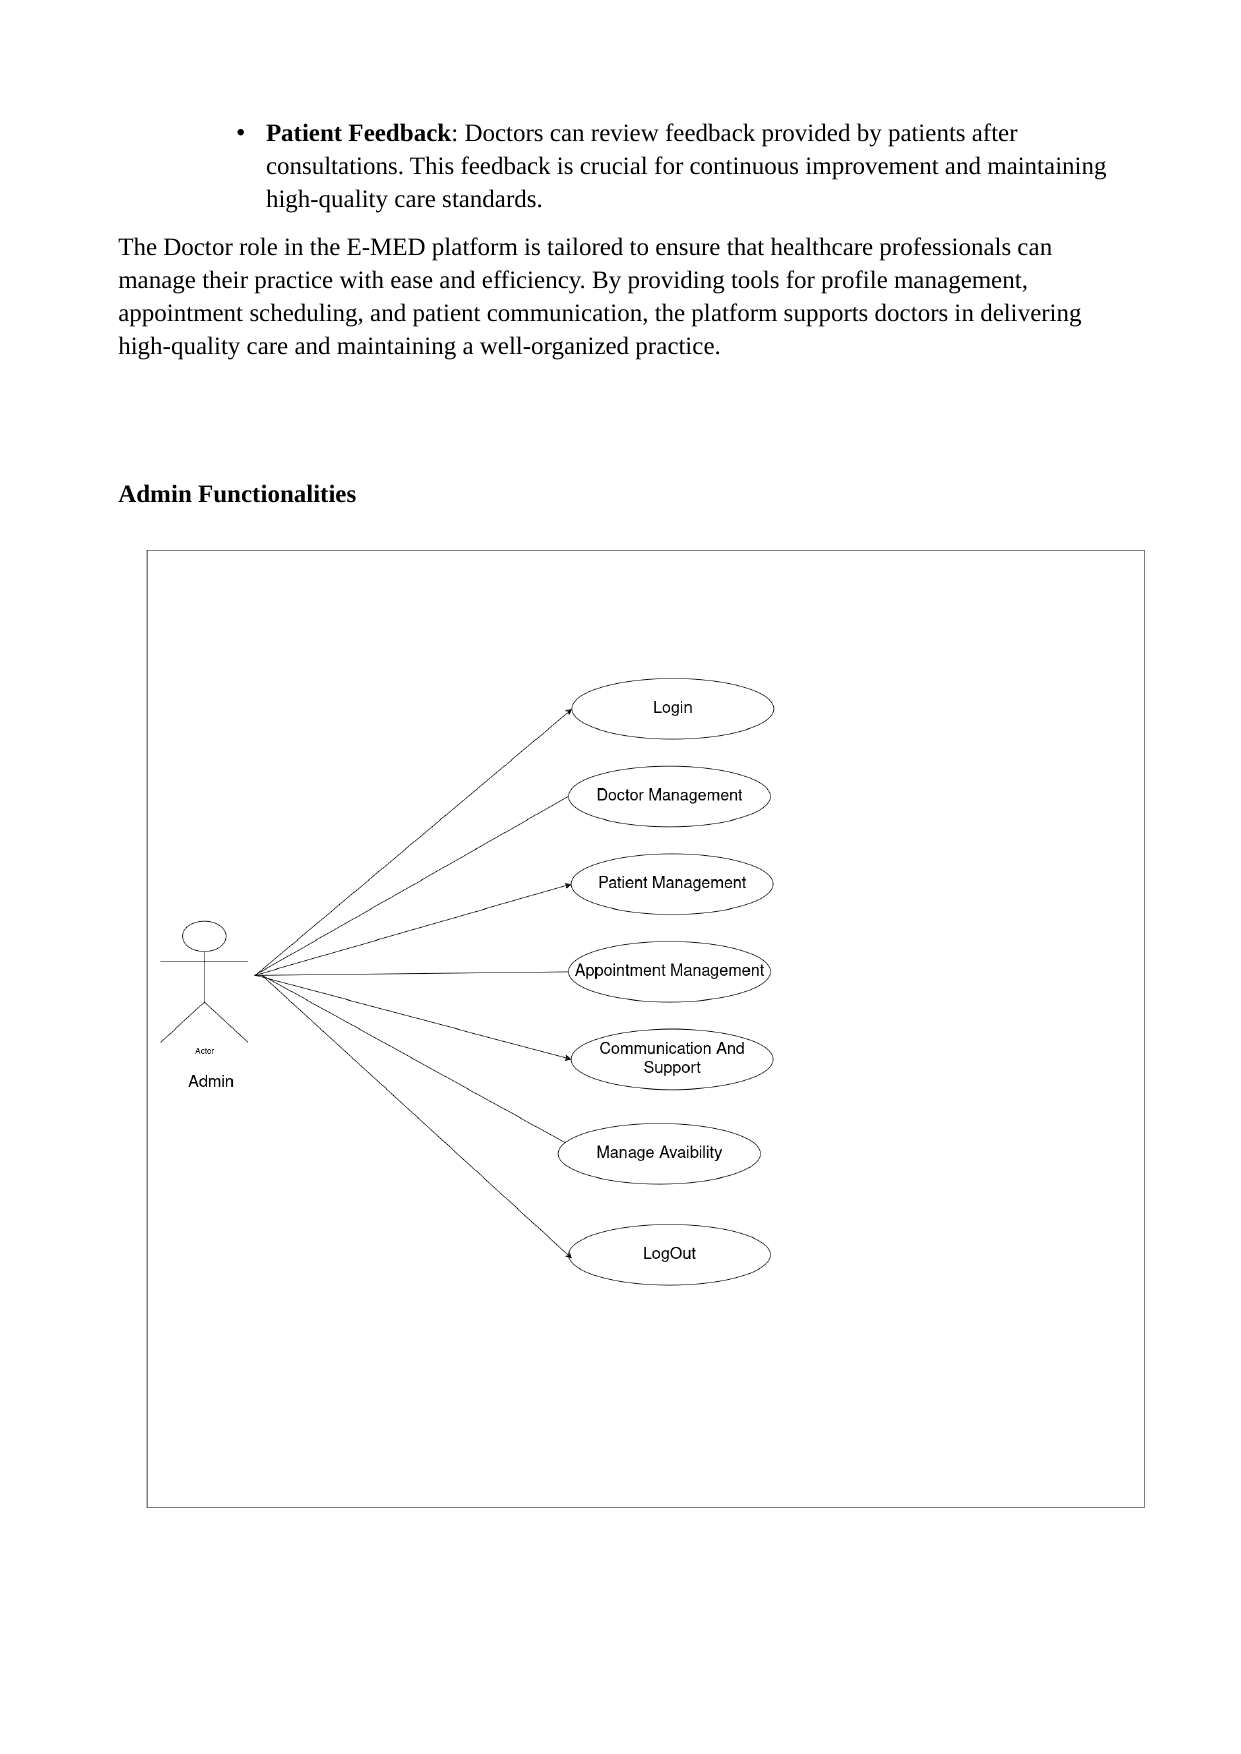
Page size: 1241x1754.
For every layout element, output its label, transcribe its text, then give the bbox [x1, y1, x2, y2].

subtitle Admin Functionalities [118, 479, 1122, 508]
picture [140, 550, 1145, 1508]
text The Doctor role in the E-MED platform is tailored to ensure that healthcare professionals can manage their practice with ease and efficiency. By providing tools for profile management, appointment scheduling, and patient communication, the platform supports doctors in delivering high-quality care and maintaining a well-organized practice. [118, 232, 1122, 359]
list Patient Feedback: Doctors can review feedback provided by patients after consultations. This feedback is crucial for continuous improvement and maintaining high-quality care standards. [236, 118, 1122, 213]
